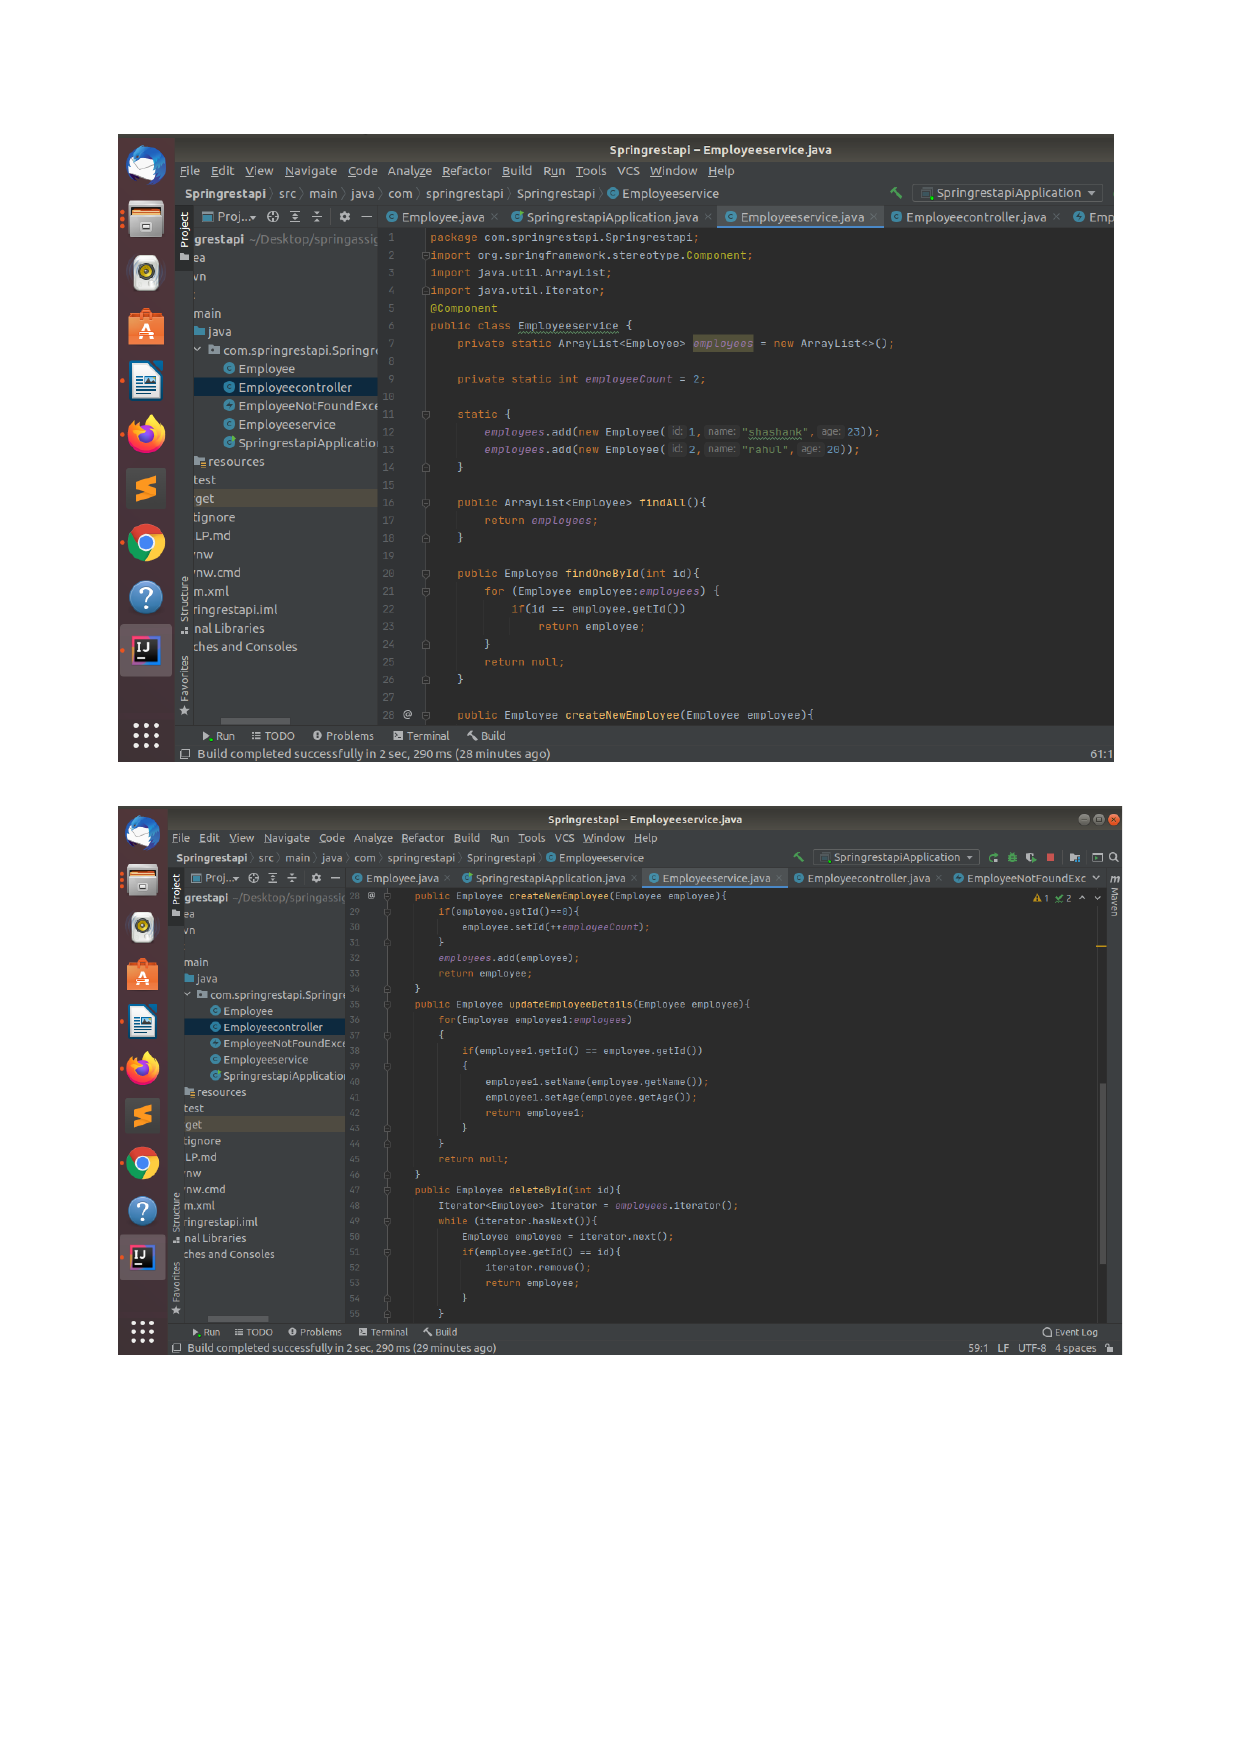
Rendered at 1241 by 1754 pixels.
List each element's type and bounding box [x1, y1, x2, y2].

picture [118, 806, 1123, 1355]
picture [118, 134, 1114, 762]
